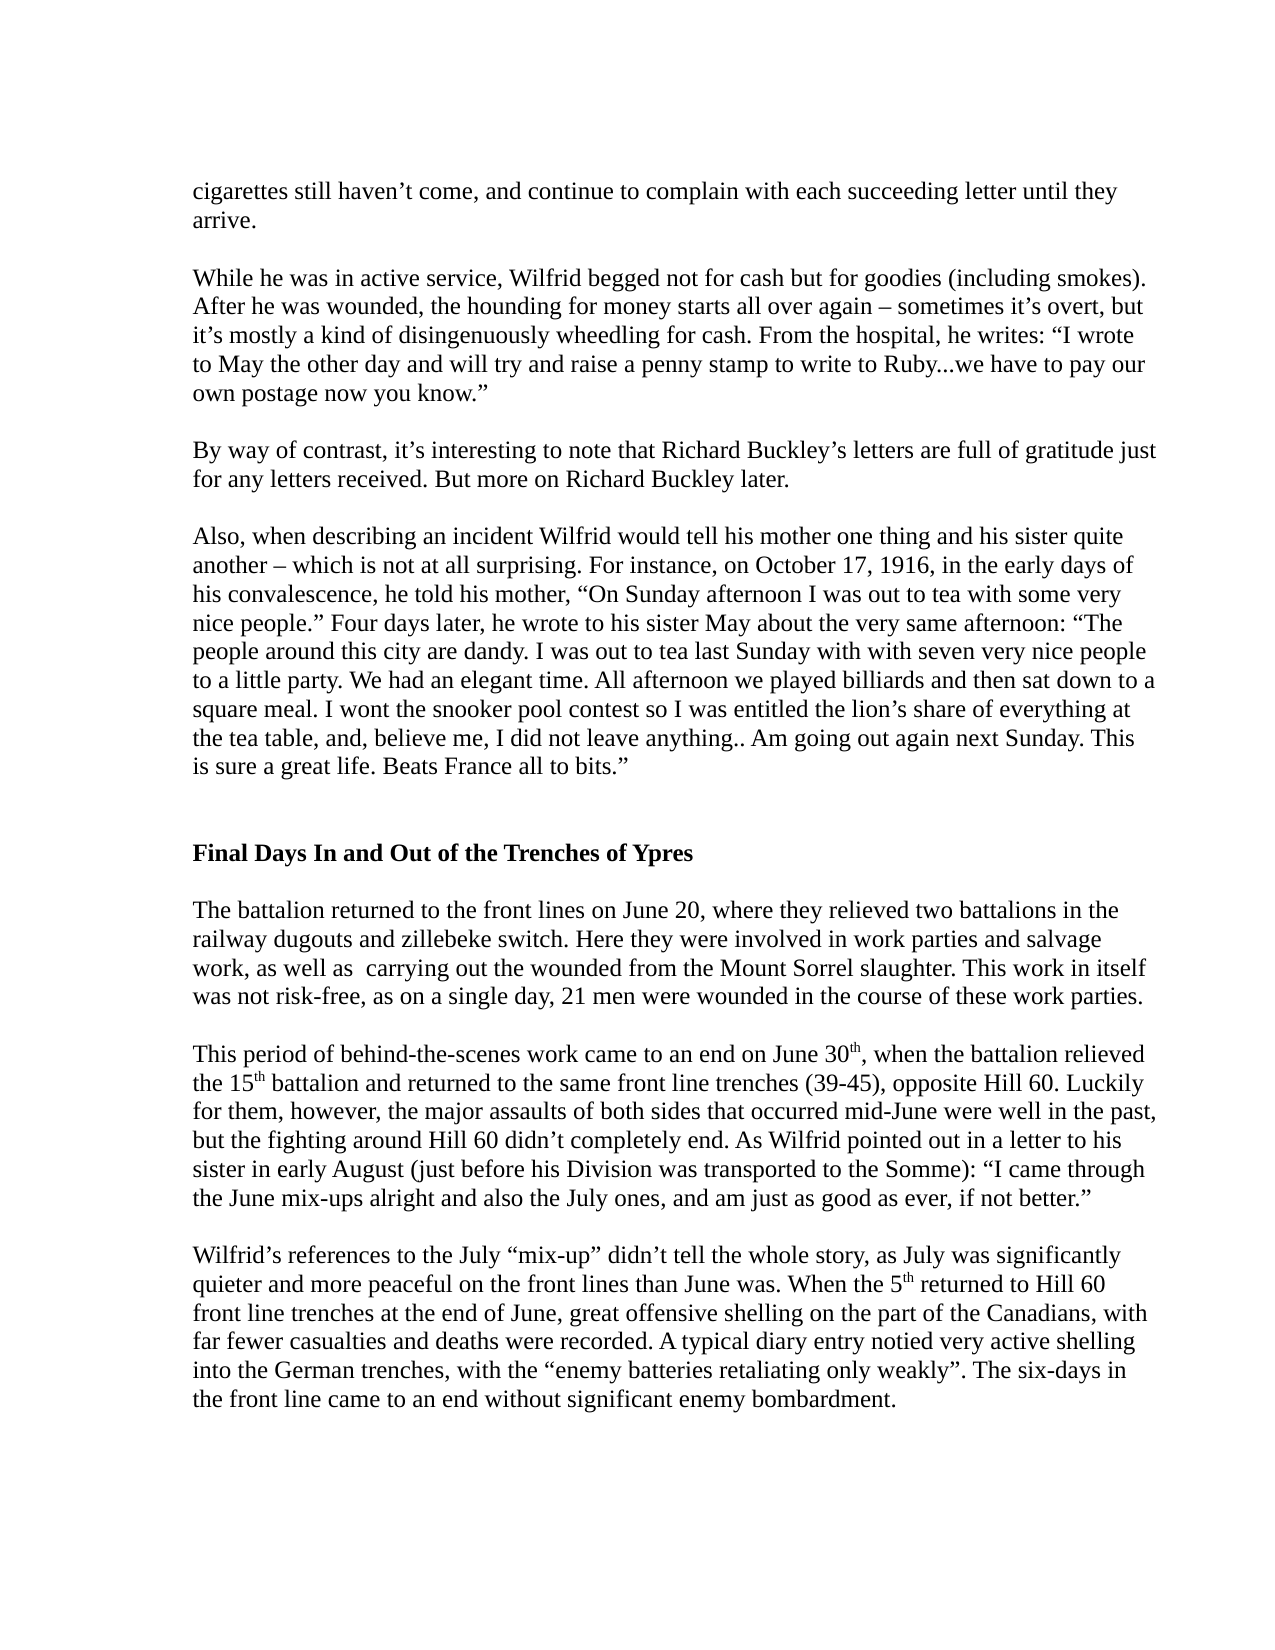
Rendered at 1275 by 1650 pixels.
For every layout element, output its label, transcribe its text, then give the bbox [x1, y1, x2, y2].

text By way of contrast, it’s interesting to note that Richard Buckley’s letters are full of gratitude just for any letters received. But more on Richard Buckley later. [192, 435, 1158, 493]
text Final Days In and Out of the Trenches of Ypres [192, 838, 1158, 866]
text While he was in active service, Wilfrid begged not for cash but for goodies (including smokes). After he was wounded, the hounding for money starts all over again – sometimes it’s overt, but it’s mostly a kind of disingenuously wheedling for cash. From the hospital, he writes: “I wrote to May the other day and will try and raise a penny stamp to write to Ruby...we have to pay our own postage now you know.” [192, 263, 1158, 406]
text The battalion returned to the front lines on June 20, where they relieved two battalions in the railway dugouts and zillebeke switch. Here they were involved in work parties and salvage work, as well as carrying out the wounded from the Mount Sorrel slaughter. This work in itself was not risk-free, as on a single day, 21 men were wounded in the course of these work parties. [192, 895, 1158, 1010]
text Also, when describing an incident Wilfrid would tell his mother one thing and his sister quite another – which is not at all surprising. For instance, on October 17, 1916, in the early days of his convalescence, he told his mother, “On Sunday afternoon I was out to tea with some very nice people.” Four days later, he wrote to his sister May about the very same afternoon: “The people around this city are dandy. I was out to tea last Sunday with with seven very nice people to a little party. We had an elegant time. All afternoon we played billiards and then sat down to a square meal. I wont the snooker pool contest so I was entitled the lion’s share of everything at the tea table, and, believe me, I did not leave anything.. Am going out again next Sunday. This is sure a great life. Beats France all to bits.” [192, 521, 1158, 780]
text This period of behind-the-scenes work came to an end on June 30th, when the battalion relieved the 15th battalion and returned to the same front line trenches (39-45), opposite Hill 60. Luckily for them, however, the major assaults of both sides that occurred mid-June were well in the past, but the fighting around Hill 60 didn’t completely end. As Wilfrid pointed out in a letter to his sister in early August (just before his Division was transported to the Somme): “I came through the June mix-ups alright and also the July ones, and am just as good as ever, if not better.” [192, 1039, 1158, 1211]
text Wilfrid’s references to the July “mix-up” didn’t tell the whole story, as July was significantly quieter and more peaceful on the front lines than June was. When the 5th returned to Hill 60 front line trenches at the end of June, great offensive shelling on the part of the Canadians, with far fewer casualties and deaths were recorded. A typical diary entry notied very active shelling into the German trenches, with the “enemy batteries retaliating only weakly”. The six-days in the front line came to an end without significant enemy bombardment. [192, 1240, 1158, 1413]
text cigarettes still haven’t come, and continue to complain with each succeeding letter until they arrive. [192, 176, 1158, 234]
